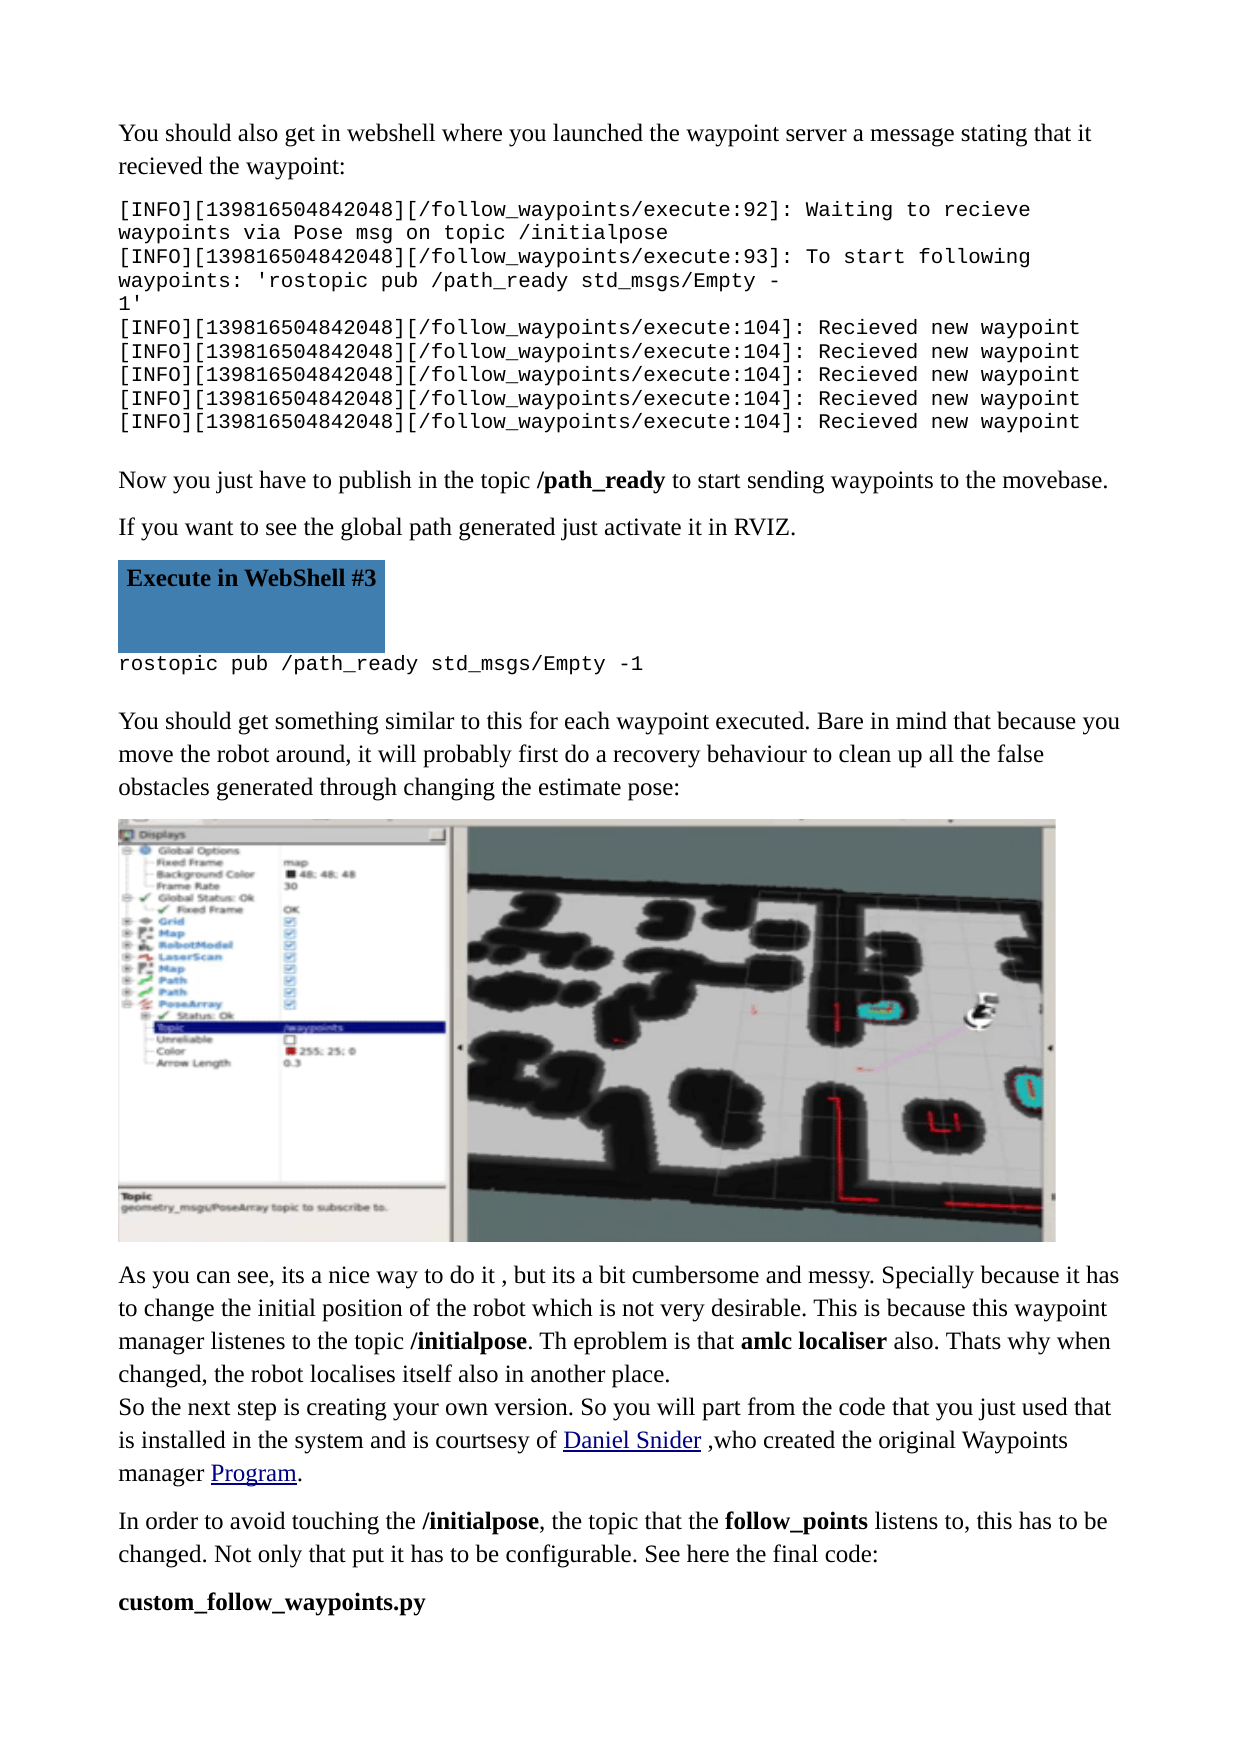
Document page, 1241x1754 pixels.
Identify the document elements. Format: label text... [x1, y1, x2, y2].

text You should get something similar to this for each waypoint executed. Bare in mind that because you move the robot around, it will probably first do a recovery behaviour to clean up all the false obstacles generated through changing the estimate pose: [118, 706, 1122, 801]
text [INFO][139816504842048][/follow_waypoints/execute:104]: Recieved new waypoint [118, 341, 1122, 364]
text custom_follow_waypoints.py [118, 1587, 1122, 1615]
text [INFO][139816504842048][/follow_waypoints/execute:104]: Recieved new waypoint [118, 364, 1122, 388]
text [INFO][139816504842048][/follow_waypoints/execute:92]: Waiting to recieve waypoints via Pose msg on topic /initialpose [118, 199, 1122, 246]
text [INFO][139816504842048][/follow_waypoints/execute:104]: Recieved new waypoint [118, 388, 1122, 412]
table_header Execute in WebShell #3 [118, 560, 385, 653]
picture [118, 819, 1056, 1242]
text [INFO][139816504842048][/follow_waypoints/execute:104]: Recieved new waypoint [118, 317, 1122, 341]
text 1' [118, 293, 1122, 317]
text rostopic pub /path_ready std_msgs/Empty -1 [118, 653, 1122, 676]
text [INFO][139816504842048][/follow_waypoints/execute:104]: Recieved new waypoint [118, 412, 1122, 435]
text In order to avoid touching the /initialpose, the topic that the follow_points listens to, this has to be changed. Not only that put it has to be configurable. See here the final code: [118, 1506, 1122, 1568]
text Now you just have to publish in the topic /path_ready to start sending waypoints to the movebase. [118, 465, 1122, 493]
text As you can see, its a nice way to do it , but its a bit cumbersome and messy. Specially because it has to change the initial position of the robot which is not very desirable. This is because this waypoint manager listenes to the topic /initialpose. Th eproblem is that amlc localiser also. Thats why when changed, the robot localises itself also in another place. So the next step is creating your own version. So you will part from the code that you just used that is installed in the system and is courtsesy of Daniel Snider ,who created the original Waypoints manager Program. [118, 1260, 1122, 1487]
text If you want to see the global path generated just activate it in RVIZ. [118, 512, 1122, 541]
text [INFO][139816504842048][/follow_waypoints/execute:93]: To start following waypoints: 'rostopic pub /path_ready std_msgs/Empty - [118, 246, 1122, 293]
text You should also get in webshell where you launched the waypoint server a message stating that it recieved the waypoint: [118, 118, 1122, 180]
